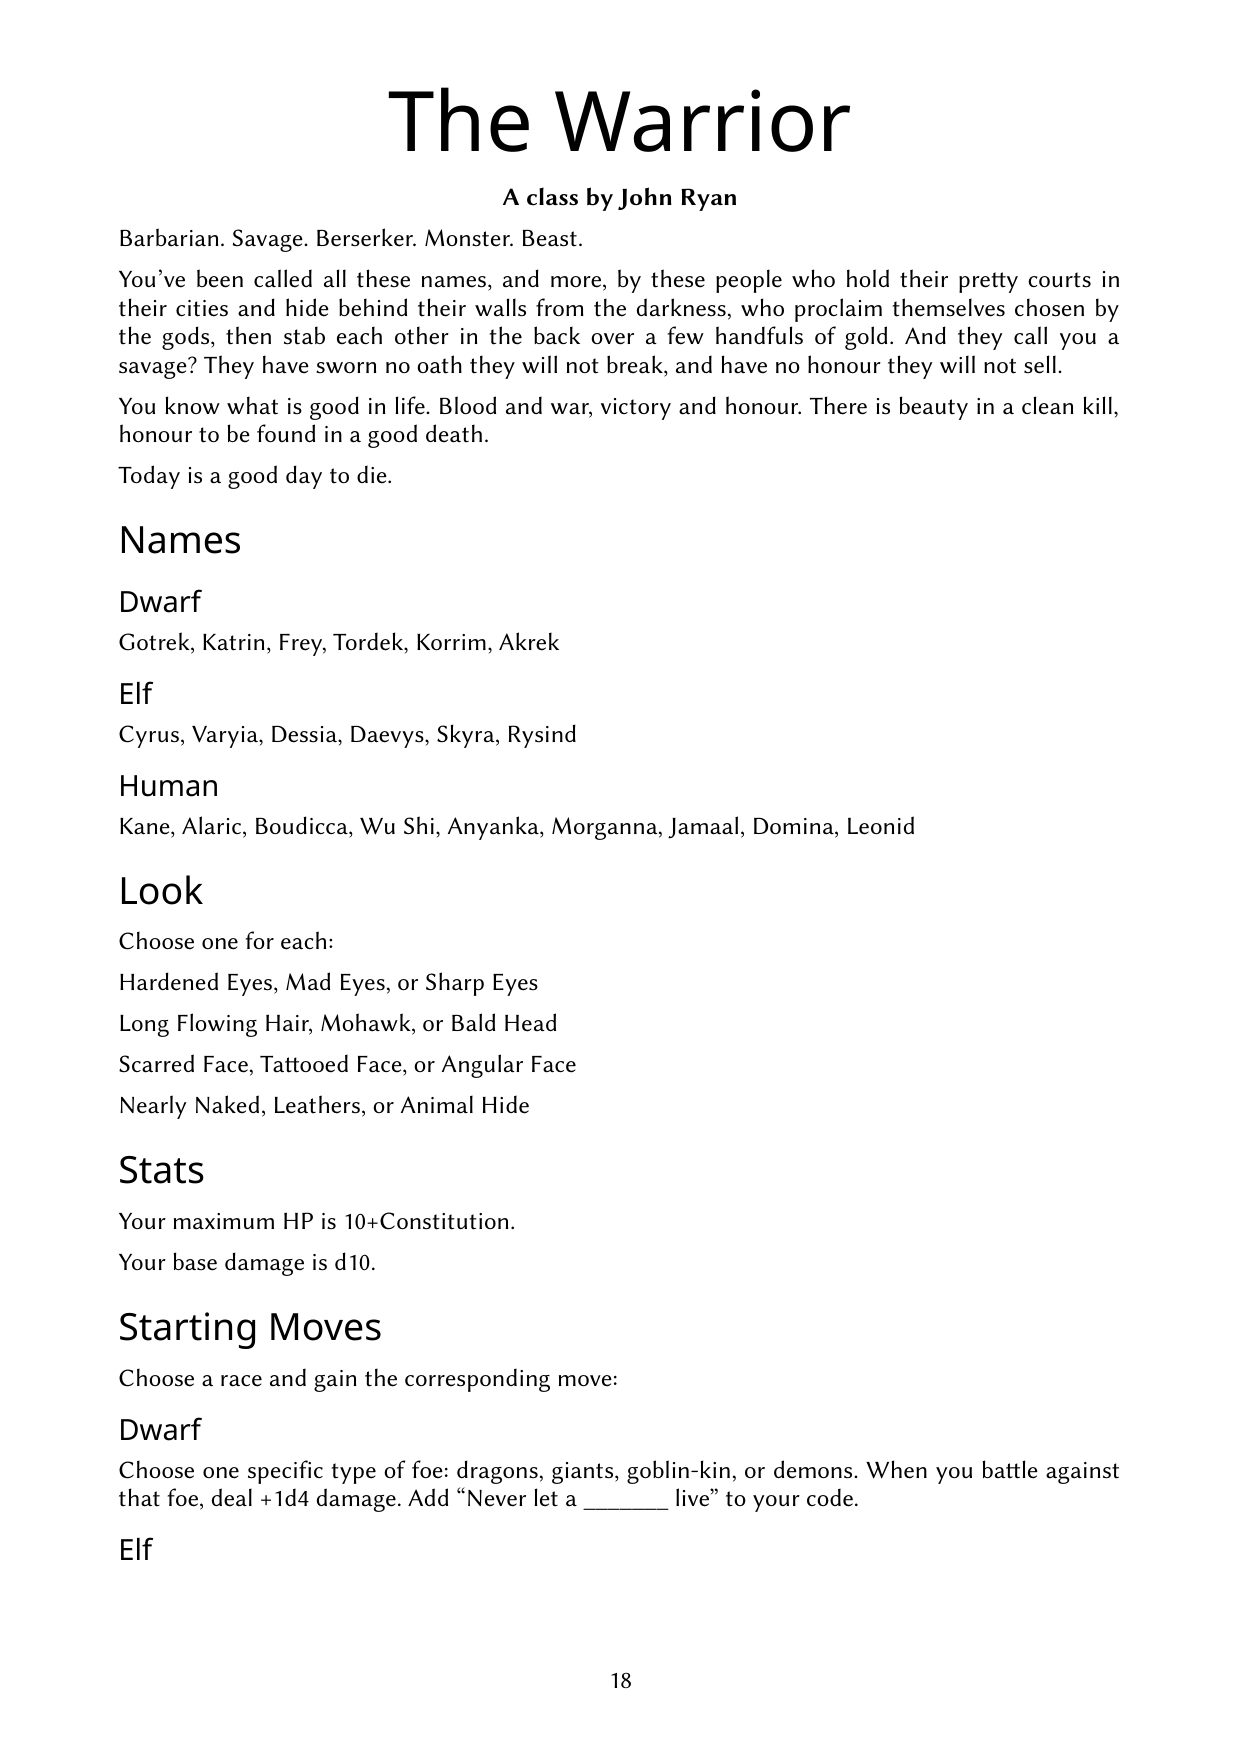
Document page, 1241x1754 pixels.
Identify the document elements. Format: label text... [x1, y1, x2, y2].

text You know what is good in life. Blood and war, victory and honour. There is beauty in a clean kill, honour to be found in a good death. [118, 392, 1122, 449]
text You’ve been called all these names, and more, by these people who hold their pretty courts in their cities and hide behind their walls from the darkness, who proclaim themselves chosen by the gods, then stab each other in the back over a few handfuls of gold. And they call you a savage? They have sworn no oath they will not break, and have no honour they will not sell. [118, 265, 1122, 379]
text Choose a race and gain the corresponding move: [118, 1364, 1122, 1392]
text A class by John Ryan [118, 183, 1122, 212]
subtitle Stats [118, 1144, 1122, 1195]
text Your maximum HP is 10+Constitution. [118, 1207, 1122, 1236]
text Choose one specific type of foe: dragons, giants, goblin-kin, or demons. When you battle against that foe, deal +1d4 damage. Add “Never let a _______ live” to your code. [118, 1456, 1122, 1513]
text Kane, Alaric, Boudicca, Wu Shi, Anyanka, Morganna, Jamaal, Domina, Leonid [118, 812, 1122, 840]
subtitle Elf [118, 673, 1122, 713]
subtitle Human [118, 765, 1122, 805]
text Choose one for each: [118, 927, 1122, 956]
text Scarred Face, Tattooed Face, or Angular Face [118, 1051, 1122, 1079]
subtitle Look [118, 864, 1122, 915]
text Barbarian. Savage. Berserker. Monster. Beast. [118, 224, 1122, 253]
subtitle Names [118, 514, 1122, 565]
text Gotrek, Katrin, Frey, Tordek, Korrim, Akrek [118, 628, 1122, 657]
subtitle Elf [118, 1529, 1122, 1569]
subtitle Dwarf [118, 581, 1122, 621]
text Today is a good day to die. [118, 461, 1122, 490]
text Nearly Naked, Leathers, or Animal Hide [118, 1092, 1122, 1120]
subtitle The Warrior [118, 63, 1122, 176]
text Cyrus, Varyia, Dessia, Daevys, Skyra, Rysind [118, 720, 1122, 748]
text Long Flowing Hair, Mohawk, or Bald Head [118, 1009, 1122, 1038]
subtitle Dwarf [118, 1409, 1122, 1449]
subtitle Starting Moves [118, 1300, 1122, 1351]
text Your base damage is d10. [118, 1248, 1122, 1277]
text Hardened Eyes, Mad Eyes, or Sharp Eyes [118, 968, 1122, 997]
